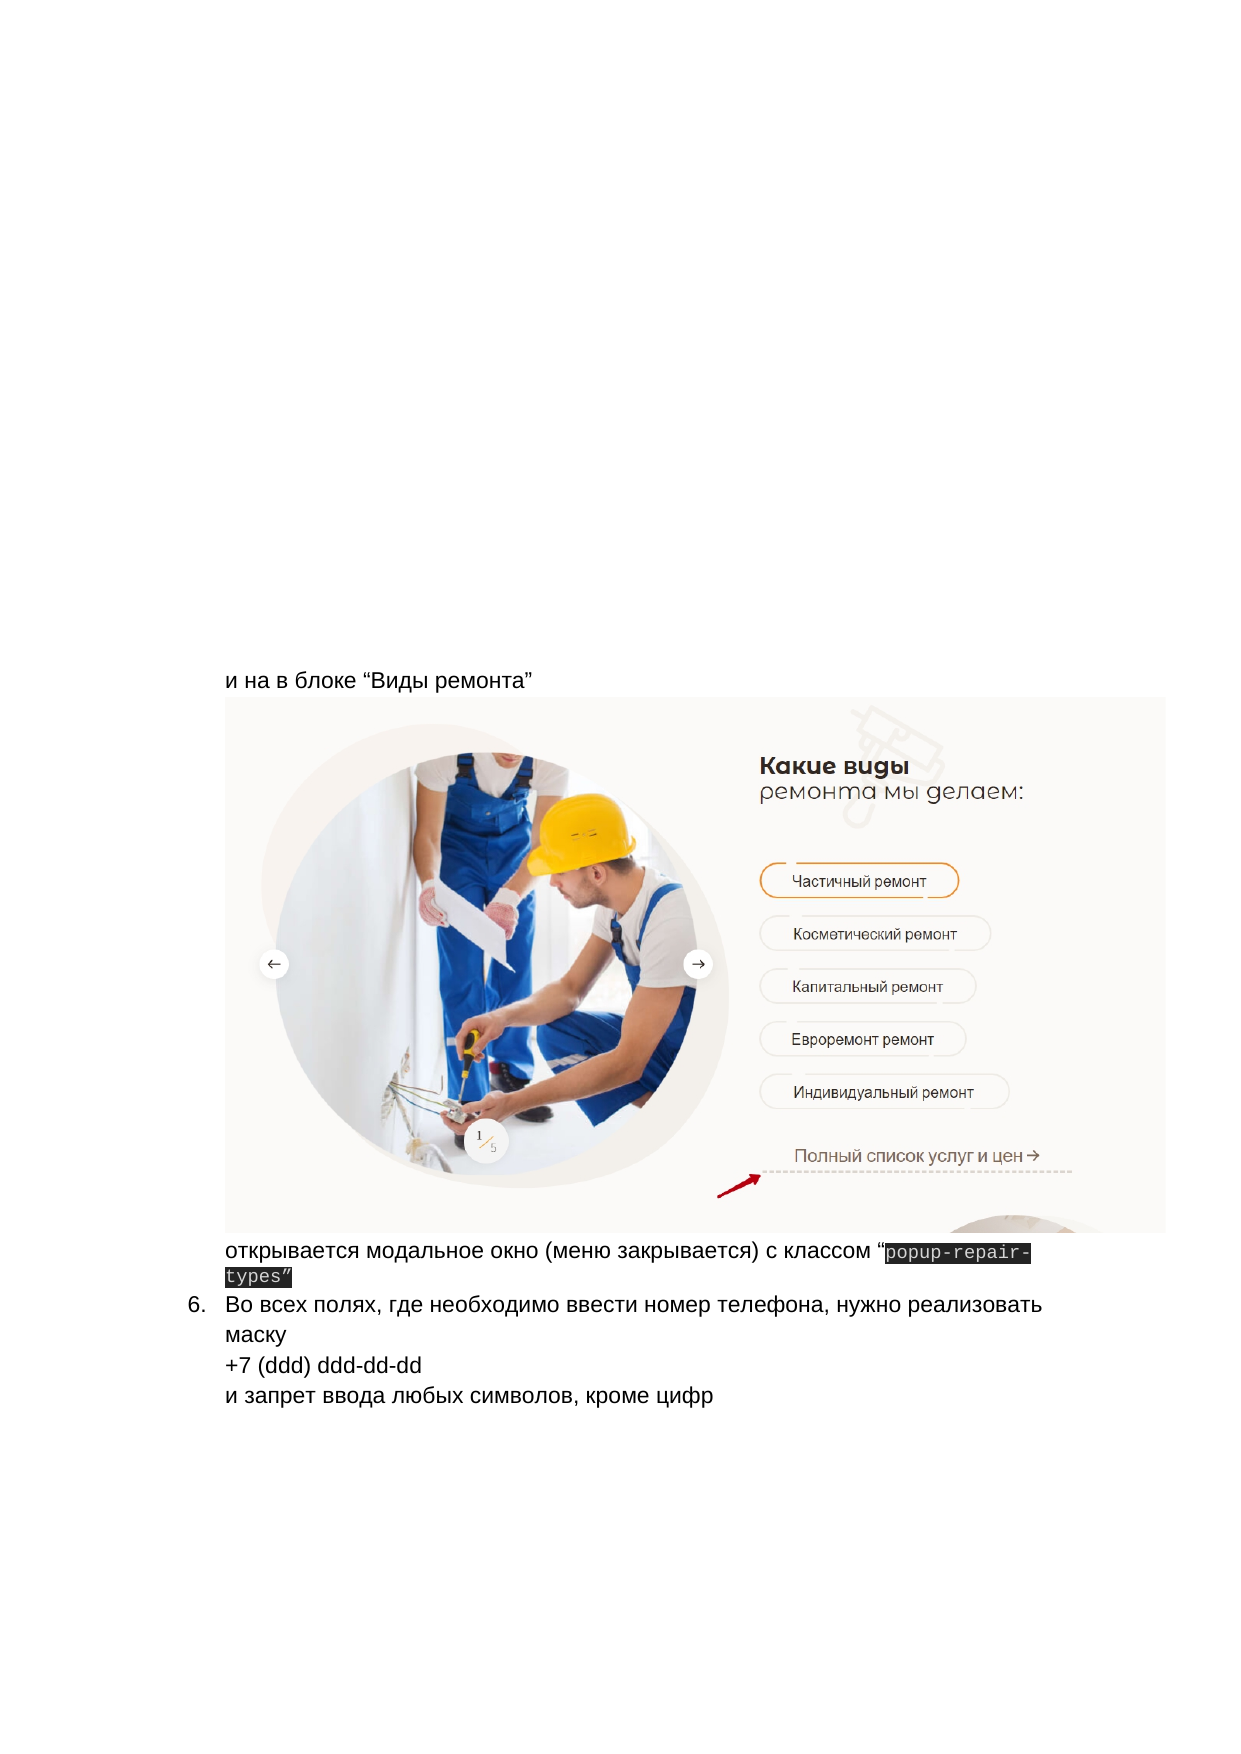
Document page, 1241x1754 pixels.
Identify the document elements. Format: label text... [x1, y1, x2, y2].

list Во всех полях, где необходимо ввести номер телефона, нужно реализовать маску [187, 1291, 1090, 1348]
text открывается модальное окно (меню закрывается) с классом “popup-repair-types” [225, 1237, 1090, 1288]
text +7 (ddd) ddd-dd-dd [225, 1352, 1090, 1378]
text и запрет ввода любых символов, кроме цифр [225, 1382, 1090, 1408]
list и на в блоке “Виды ремонта” [187, 150, 1090, 1233]
picture [225, 697, 1166, 1233]
